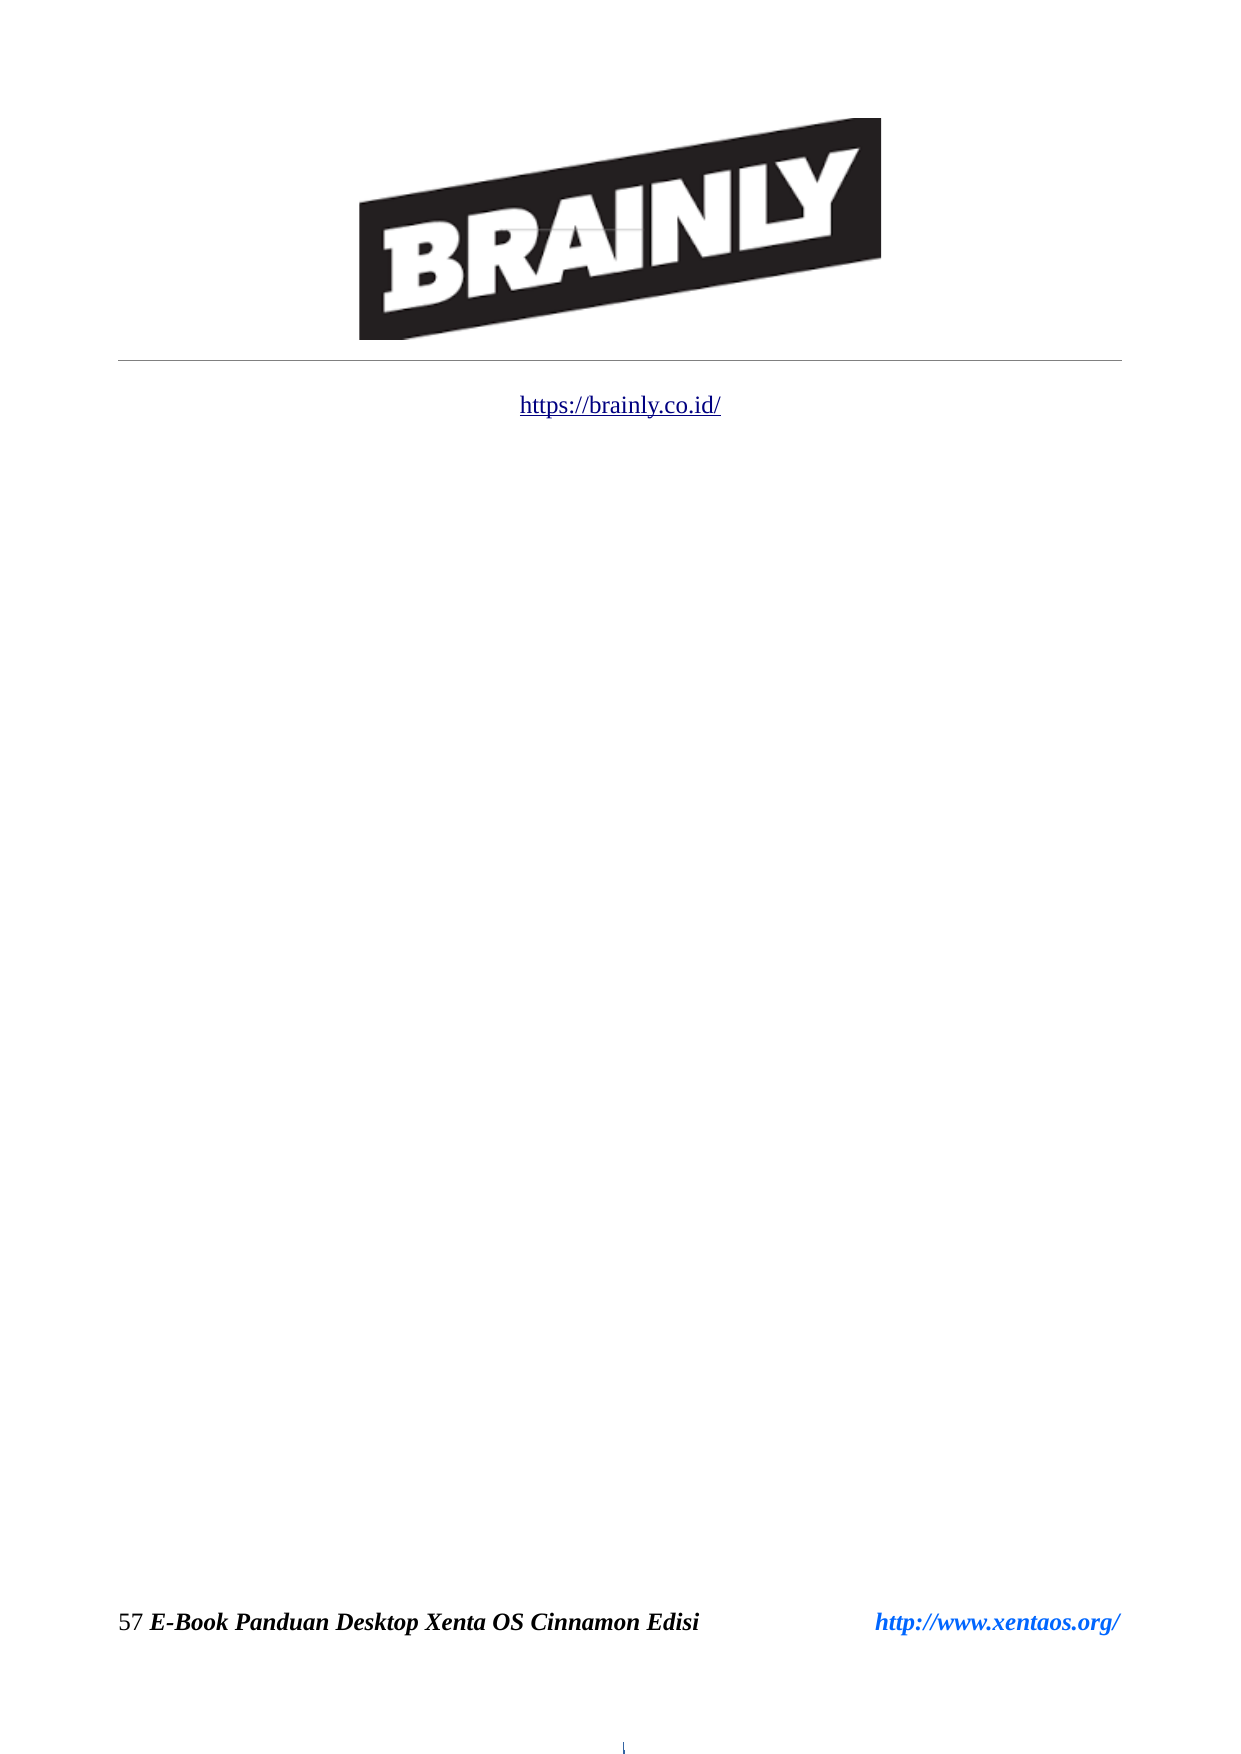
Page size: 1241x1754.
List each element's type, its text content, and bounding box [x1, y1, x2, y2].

picture [359, 118, 882, 340]
text https://brainly.co.id/ [118, 390, 1122, 418]
